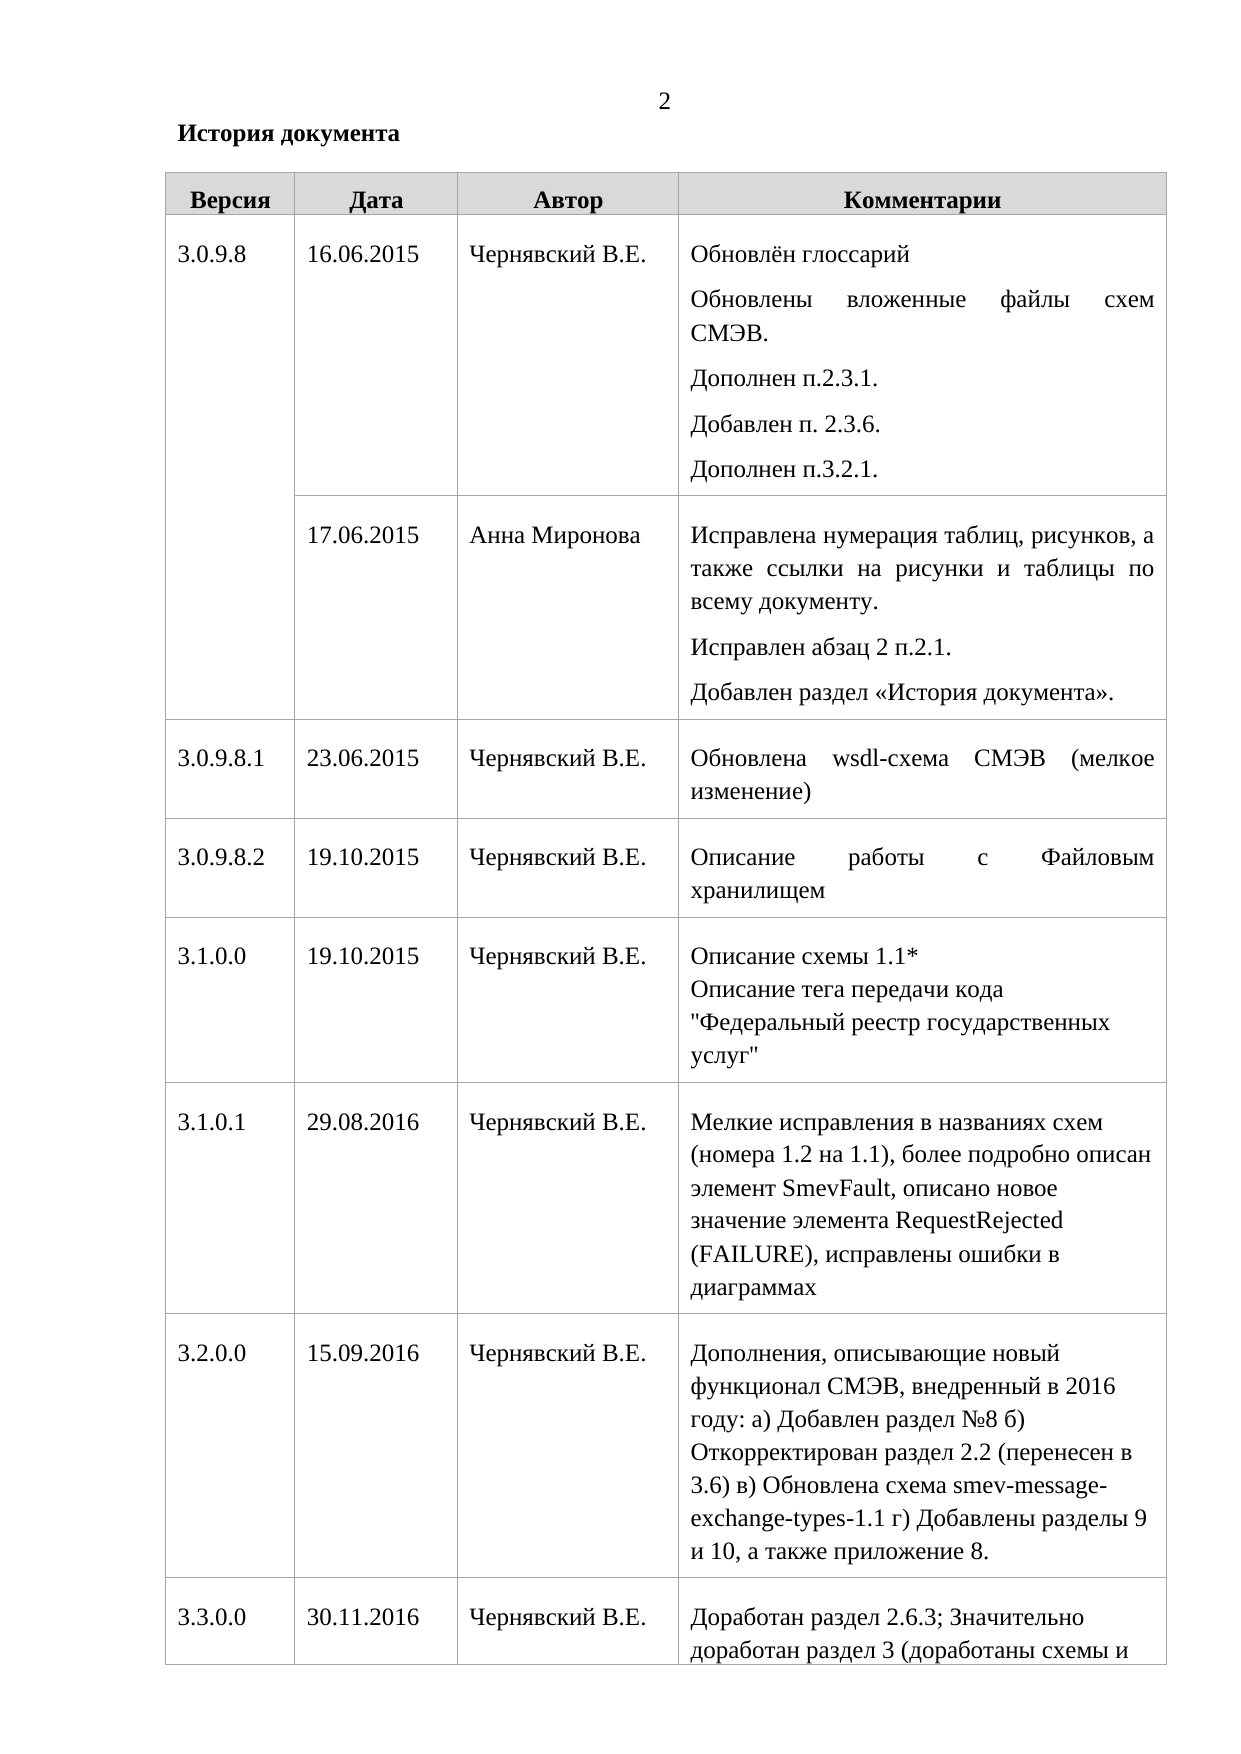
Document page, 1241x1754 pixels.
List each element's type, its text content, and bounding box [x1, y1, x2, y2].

table_cell 19.10.2015 [295, 918, 457, 1082]
table_cell Доработан раздел 2.6.3; Значительно доработан раздел 3 (доработаны схемы и [679, 1578, 1166, 1664]
table_cell Дополнения, описывающие новый функционал СМЭВ, внедренный в 2016 году: а) Добавлен раздел №8 б) Откорректирован раздел 2.2 (перенесен в 3.6) в) Обновлена схема smev-message-exchange-types-1.1 г) Добавлены разделы 9 и 10, а также приложение 8. [679, 1314, 1166, 1577]
table_cell Чернявский В.Е. [458, 819, 678, 917]
table_cell 3.3.0.0 [166, 1578, 294, 1664]
table_cell 19.10.2015 [295, 819, 457, 917]
table_header Дата [295, 173, 457, 214]
table_cell 3.0.9.8.1 [166, 720, 294, 818]
table_cell Описание схемы 1.1* Описание тега передачи кода ''Федеральный реестр государственных услуг'' [679, 918, 1166, 1082]
table_cell Чернявский В.Е. [458, 1083, 678, 1313]
table_cell 3.0.9.8 [166, 215, 294, 718]
table_cell Чернявский В.Е. [458, 215, 678, 495]
table_cell 29.08.2016 [295, 1083, 457, 1313]
table_cell Обновлена wsdl-схема СМЭВ (мелкое изменение) [679, 720, 1166, 818]
table_cell 23.06.2015 [295, 720, 457, 818]
table_cell 16.06.2015 [295, 215, 457, 495]
table_header Автор [458, 173, 678, 214]
table_cell 17.06.2015 [295, 496, 457, 718]
table_cell Анна Миронова [458, 496, 678, 718]
table_cell 3.0.9.8.2 [166, 819, 294, 917]
table_cell 3.2.0.0 [166, 1314, 294, 1577]
table_cell 3.1.0.0 [166, 918, 294, 1082]
table_header Версия [166, 173, 294, 214]
table_cell Исправлена нумерация таблиц, рисунков, а также ссылки на рисунки и таблицы по всему документу. Исправлен абзац 2 п.2.1. Добавлен раздел «История документа». [679, 496, 1166, 718]
table_cell Мелкие исправления в названиях схем (номера 1.2 на 1.1), более подробно описан элемент SmevFault, описано новое значение элемента RequestRejected (FAILURE), исправлены ошибки в диаграммах [679, 1083, 1166, 1313]
table_cell Чернявский В.Е. [458, 1578, 678, 1664]
table_cell Описание работы с Файловым хранилищем [679, 819, 1166, 917]
table_cell Чернявский В.Е. [458, 720, 678, 818]
table_cell Чернявский В.Е. [458, 1314, 678, 1577]
table_cell 15.09.2016 [295, 1314, 457, 1577]
table_cell 3.1.0.1 [166, 1083, 294, 1313]
text История документа [177, 118, 1152, 147]
table_cell Обновлён глоссарий Обновлены вложенные файлы схем СМЭВ. Дополнен п.2.3.1. Добавлен п. 2.3.6. Дополнен п.3.2.1. [679, 215, 1166, 495]
table_cell 30.11.2016 [295, 1578, 457, 1664]
table_header Комментарии [679, 173, 1166, 214]
table_cell Чернявский В.Е. [458, 918, 678, 1082]
